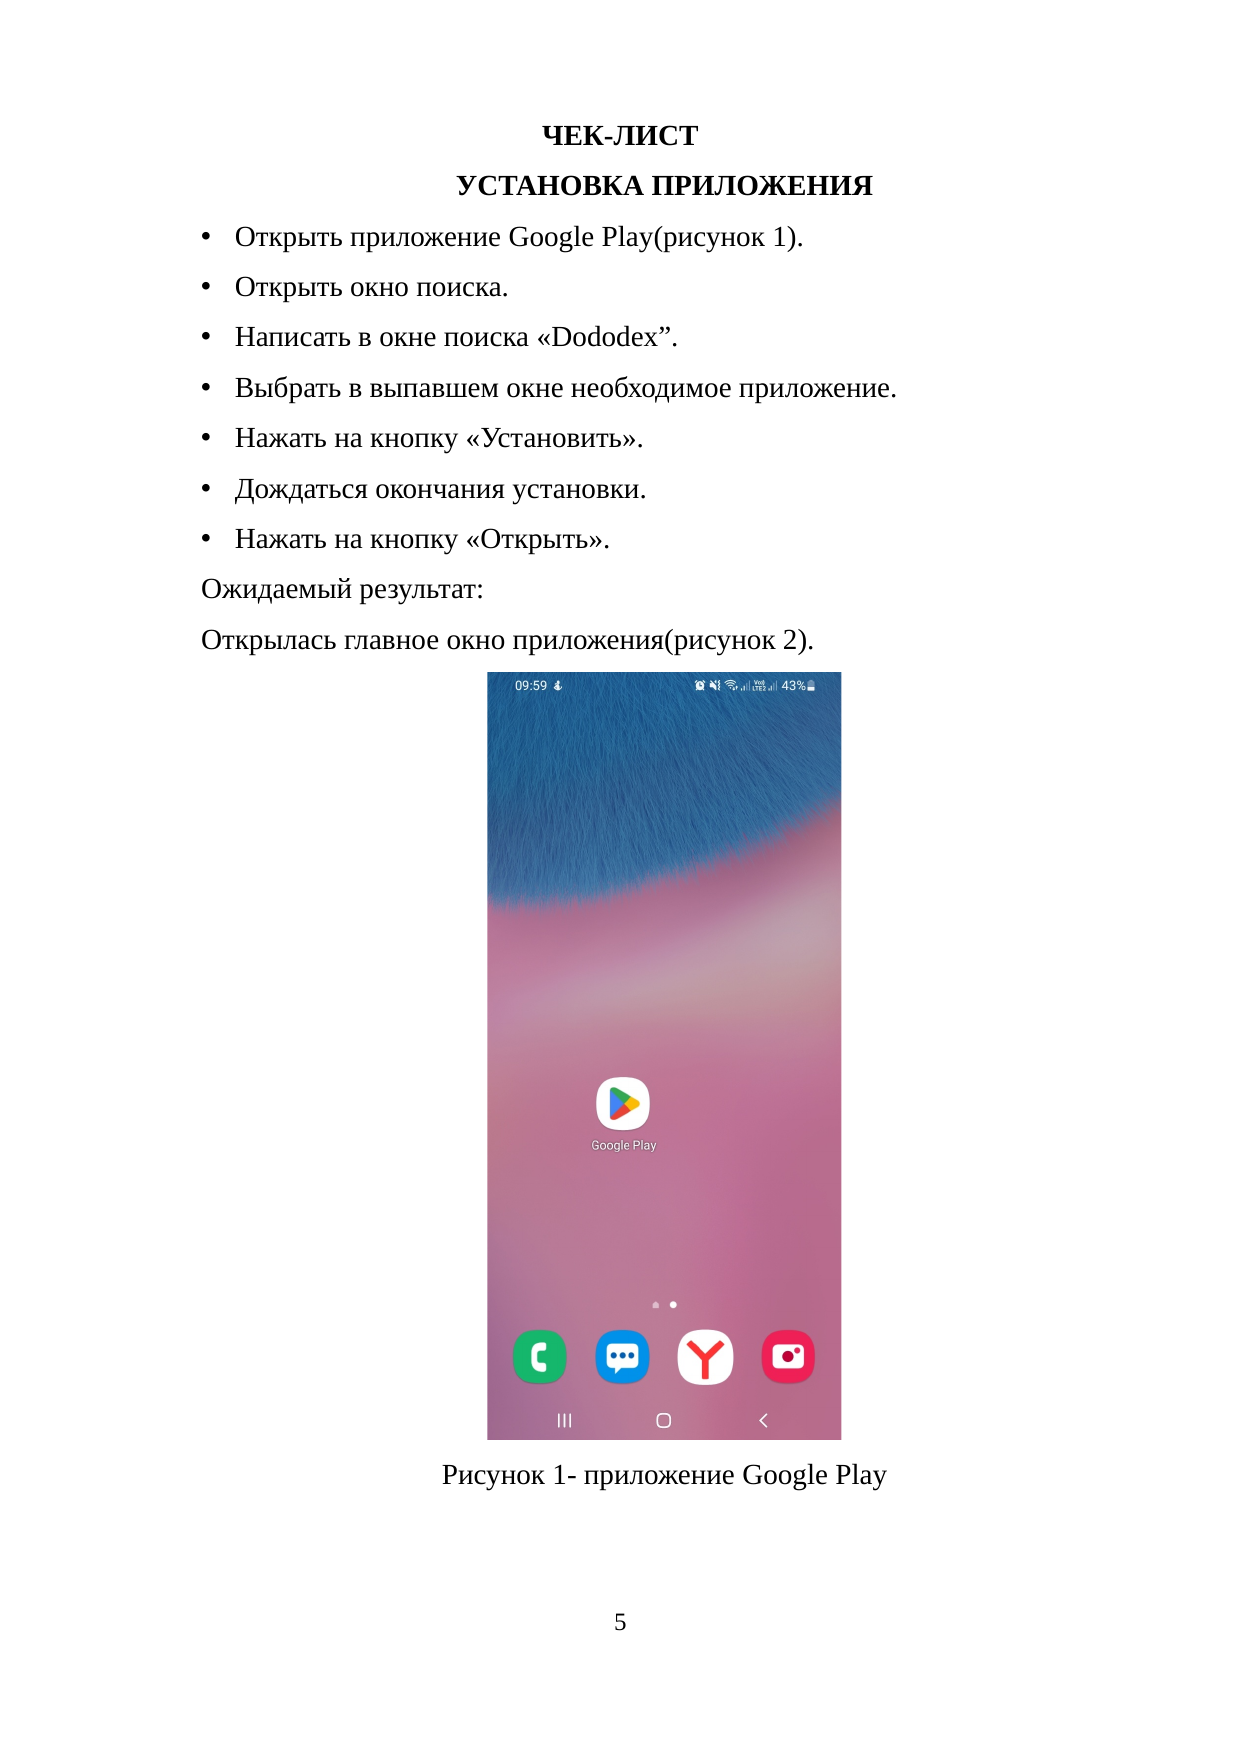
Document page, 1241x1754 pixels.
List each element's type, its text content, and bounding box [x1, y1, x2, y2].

list Открыть окно поиска. [201, 269, 1122, 303]
list Открыть приложение Google Play(рисунок 1). [201, 219, 1122, 252]
list ЧЕК-ЛИСТ [118, 118, 1122, 152]
list Рисунок 1- приложение Google Play [118, 1457, 1122, 1490]
list Открылась главное окно приложения(рисунок 2). [201, 622, 1122, 656]
list УСТАНОВКА ПРИЛОЖЕНИЯ [118, 168, 1122, 202]
list Нажать на кнопку «Открыть». [201, 521, 1122, 555]
list Написать в окне поиска «Dododex”. [201, 319, 1122, 353]
list Нажать на кнопку «Установить». [201, 420, 1122, 454]
list Дождаться окончания установки. [201, 471, 1122, 504]
picture [487, 672, 842, 1440]
list Ожидаемый результат: [201, 572, 1122, 605]
list Выбрать в выпавшем окне необходимое приложение. [201, 370, 1122, 404]
